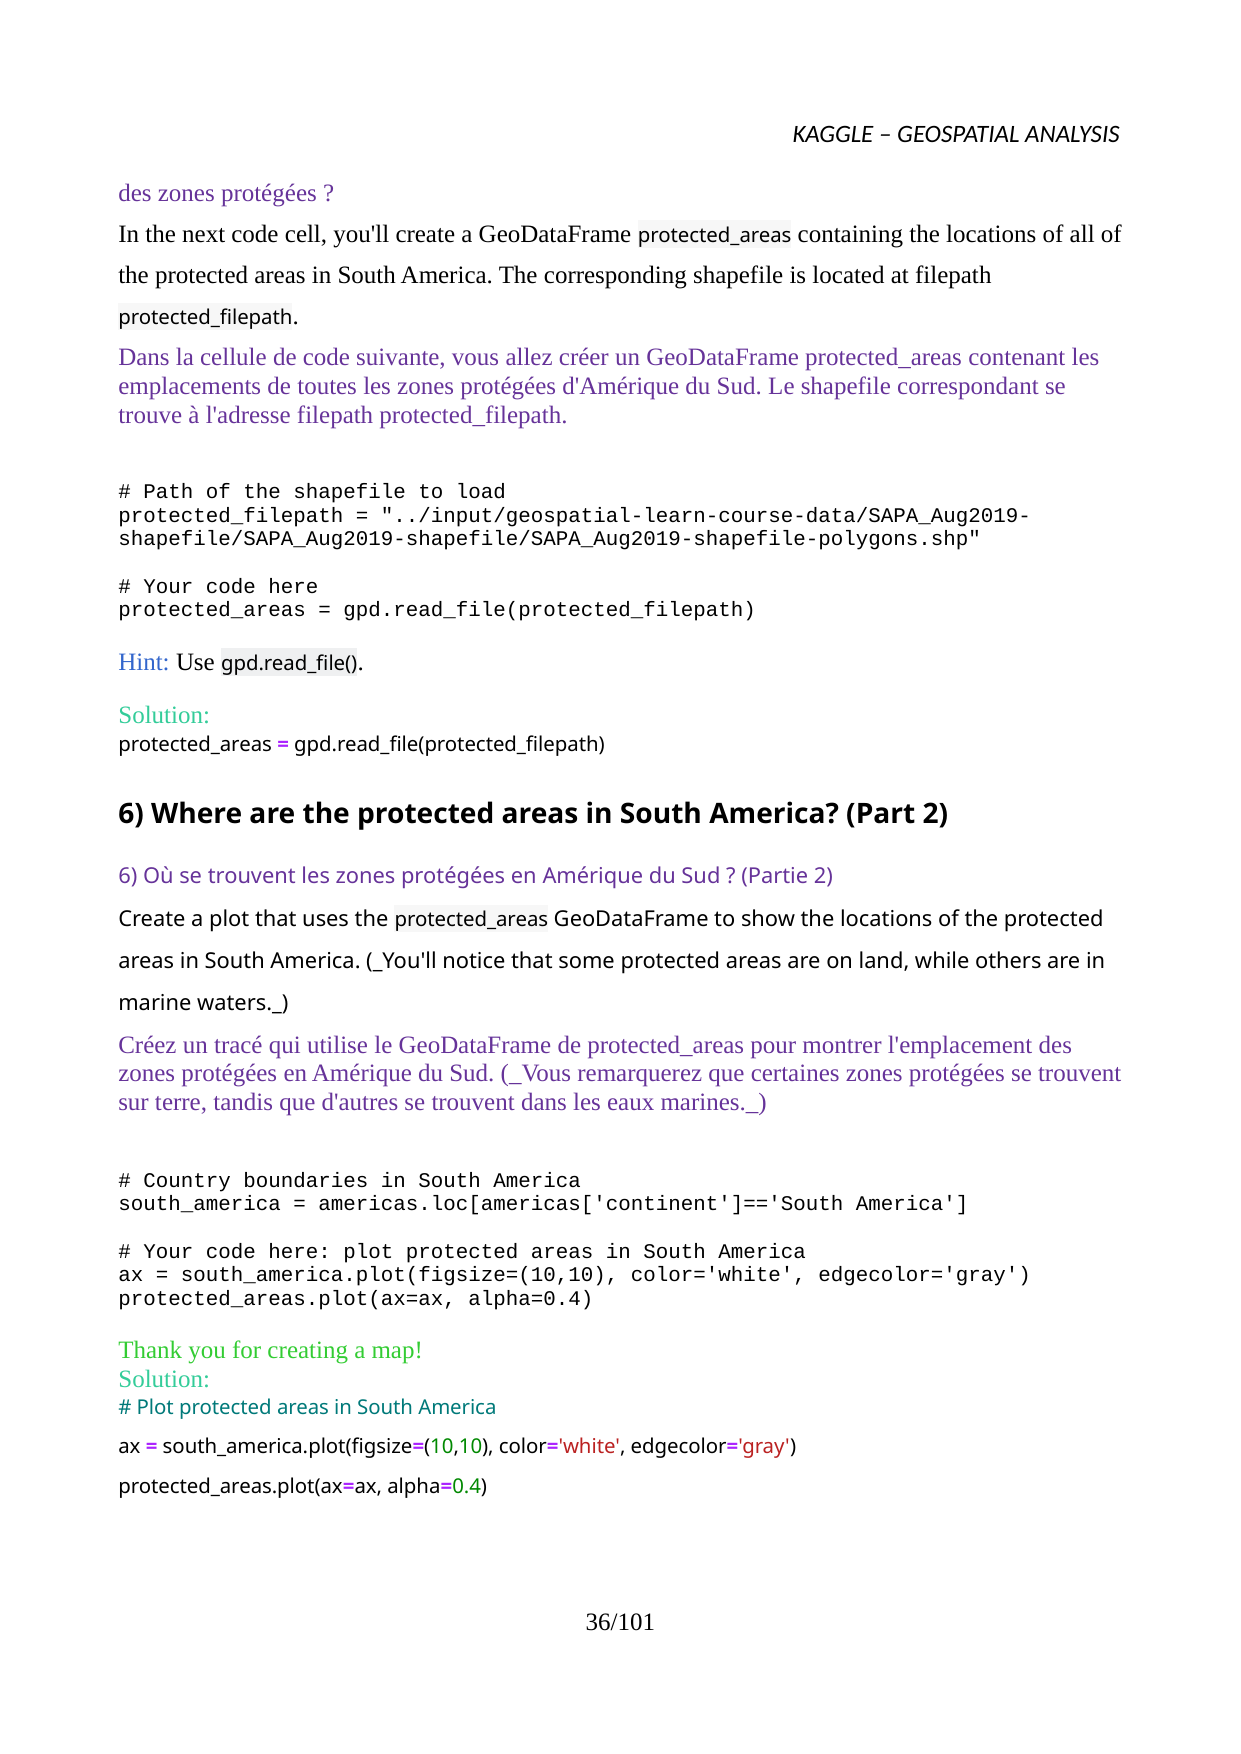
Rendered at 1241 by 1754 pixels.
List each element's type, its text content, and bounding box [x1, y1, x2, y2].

text ax = south_america.plot(figsize=(10,10), color='white', edgecolor='gray') [118, 1264, 1122, 1288]
text Solution: [118, 1364, 1122, 1393]
text protected_filepath = "../input/geospatial-learn-course-data/SAPA_Aug2019-shapefile/SAPA_Aug2019-shapefile/SAPA_Aug2019-shapefile-polygons.shp" [118, 505, 1122, 552]
text protected_areas.plot(ax=ax, alpha=0.4) [118, 1288, 1122, 1312]
text protected_areas.plot(ax=ax, alpha=0.4) [118, 1471, 1122, 1499]
text Solution: [118, 701, 1122, 729]
text south_america = americas.loc[americas['continent']=='South America'] [118, 1193, 1122, 1217]
text protected_areas = gpd.read_file(protected_filepath) [118, 599, 1122, 623]
text des zones protégées ? [118, 178, 1122, 207]
text # Your code here [118, 576, 1122, 599]
text Créez un tracé qui utilise le GeoDataFrame de protected_areas pour montrer l'emplacement des zones protégées en Amérique du Sud. (_Vous remarquerez que certaines zones protégées se trouvent sur terre, tandis que d'autres se trouvent dans les eaux marines._) [118, 1030, 1122, 1116]
text Dans la cellule de code suivante, vous allez créer un GeoDataFrame protected_areas contenant les emplacements de toutes les zones protégées d'Amérique du Sud. Le shapefile correspondant se trouve à l'adresse filepath protected_filepath. [118, 342, 1122, 429]
text Thank you for creating a map! [118, 1335, 1122, 1364]
text Hint: Use gpd.read_file(). [118, 647, 1122, 676]
text ax = south_america.plot(figsize=(10,10), color='white', edgecolor='gray') [118, 1432, 1122, 1460]
text 6) Où se trouvent les zones protégées en Amérique du Sud ? (Partie 2) [118, 861, 1122, 890]
text # Your code here: plot protected areas in South America [118, 1241, 1122, 1264]
text In the next code cell, you'll create a GeoDataFrame protected_areas containing the locations of all of the protected areas in South America. The corresponding shapefile is located at filepath protected_filepath. [118, 219, 1122, 330]
text # Plot protected areas in South America [118, 1393, 1122, 1420]
text Create a plot that uses the protected_areas GeoDataFrame to show the locations of the protected areas in South America. (_You'll notice that some protected areas are on land, while others are in marine waters._) [118, 903, 1122, 1017]
text # Path of the shapefile to load [118, 481, 1122, 505]
text protected_areas = gpd.read_file(protected_filepath) [118, 729, 1122, 757]
text # Country boundaries in South America [118, 1170, 1122, 1193]
subtitle 6) Where are the protected areas in South America? (Part 2) [118, 794, 1122, 832]
